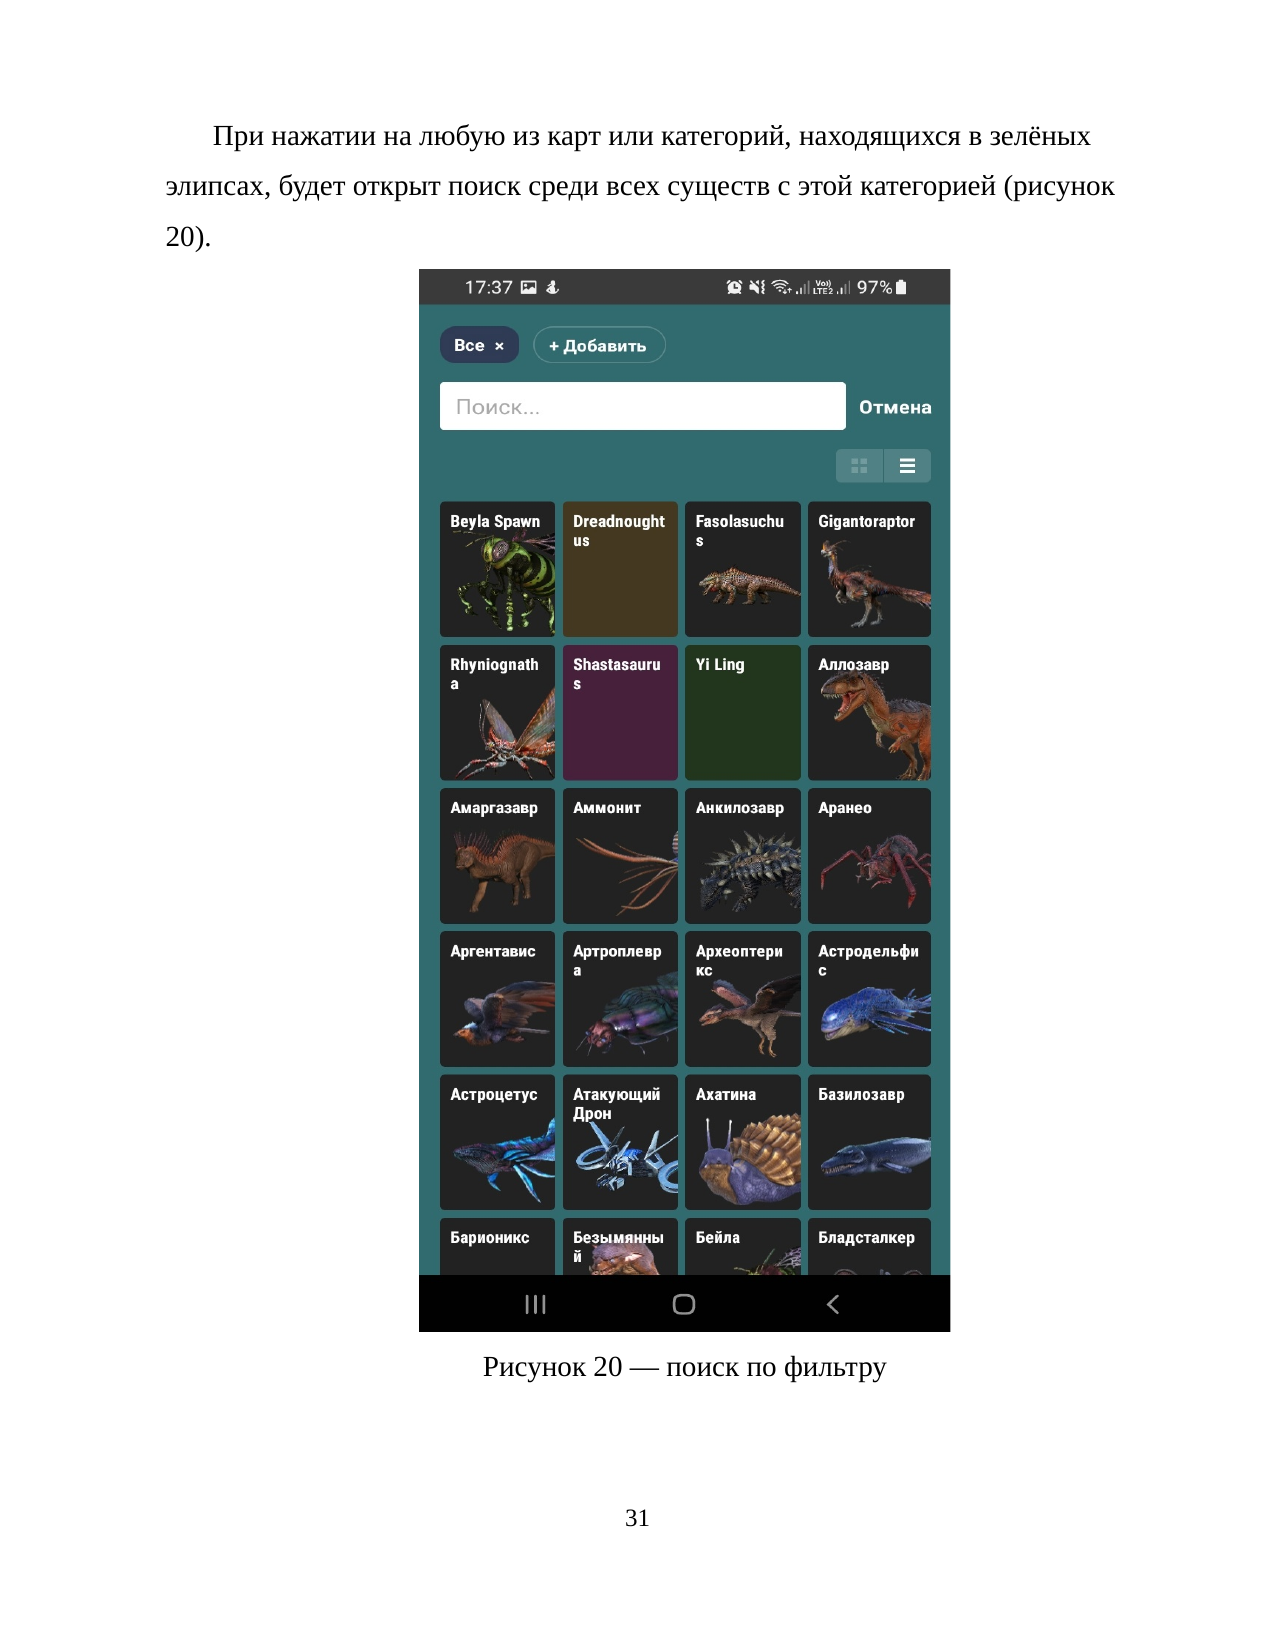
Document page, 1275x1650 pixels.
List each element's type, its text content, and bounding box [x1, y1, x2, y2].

list Рисунок 20 — поиск по фильтру [165, 1349, 1157, 1382]
picture [419, 269, 951, 1332]
list При нажатии на любую из карт или категорий, находящихся в зелёных элипсах, будет открыт поиск среди всех существ с этой категорией (рисунок 20). [165, 118, 1157, 252]
